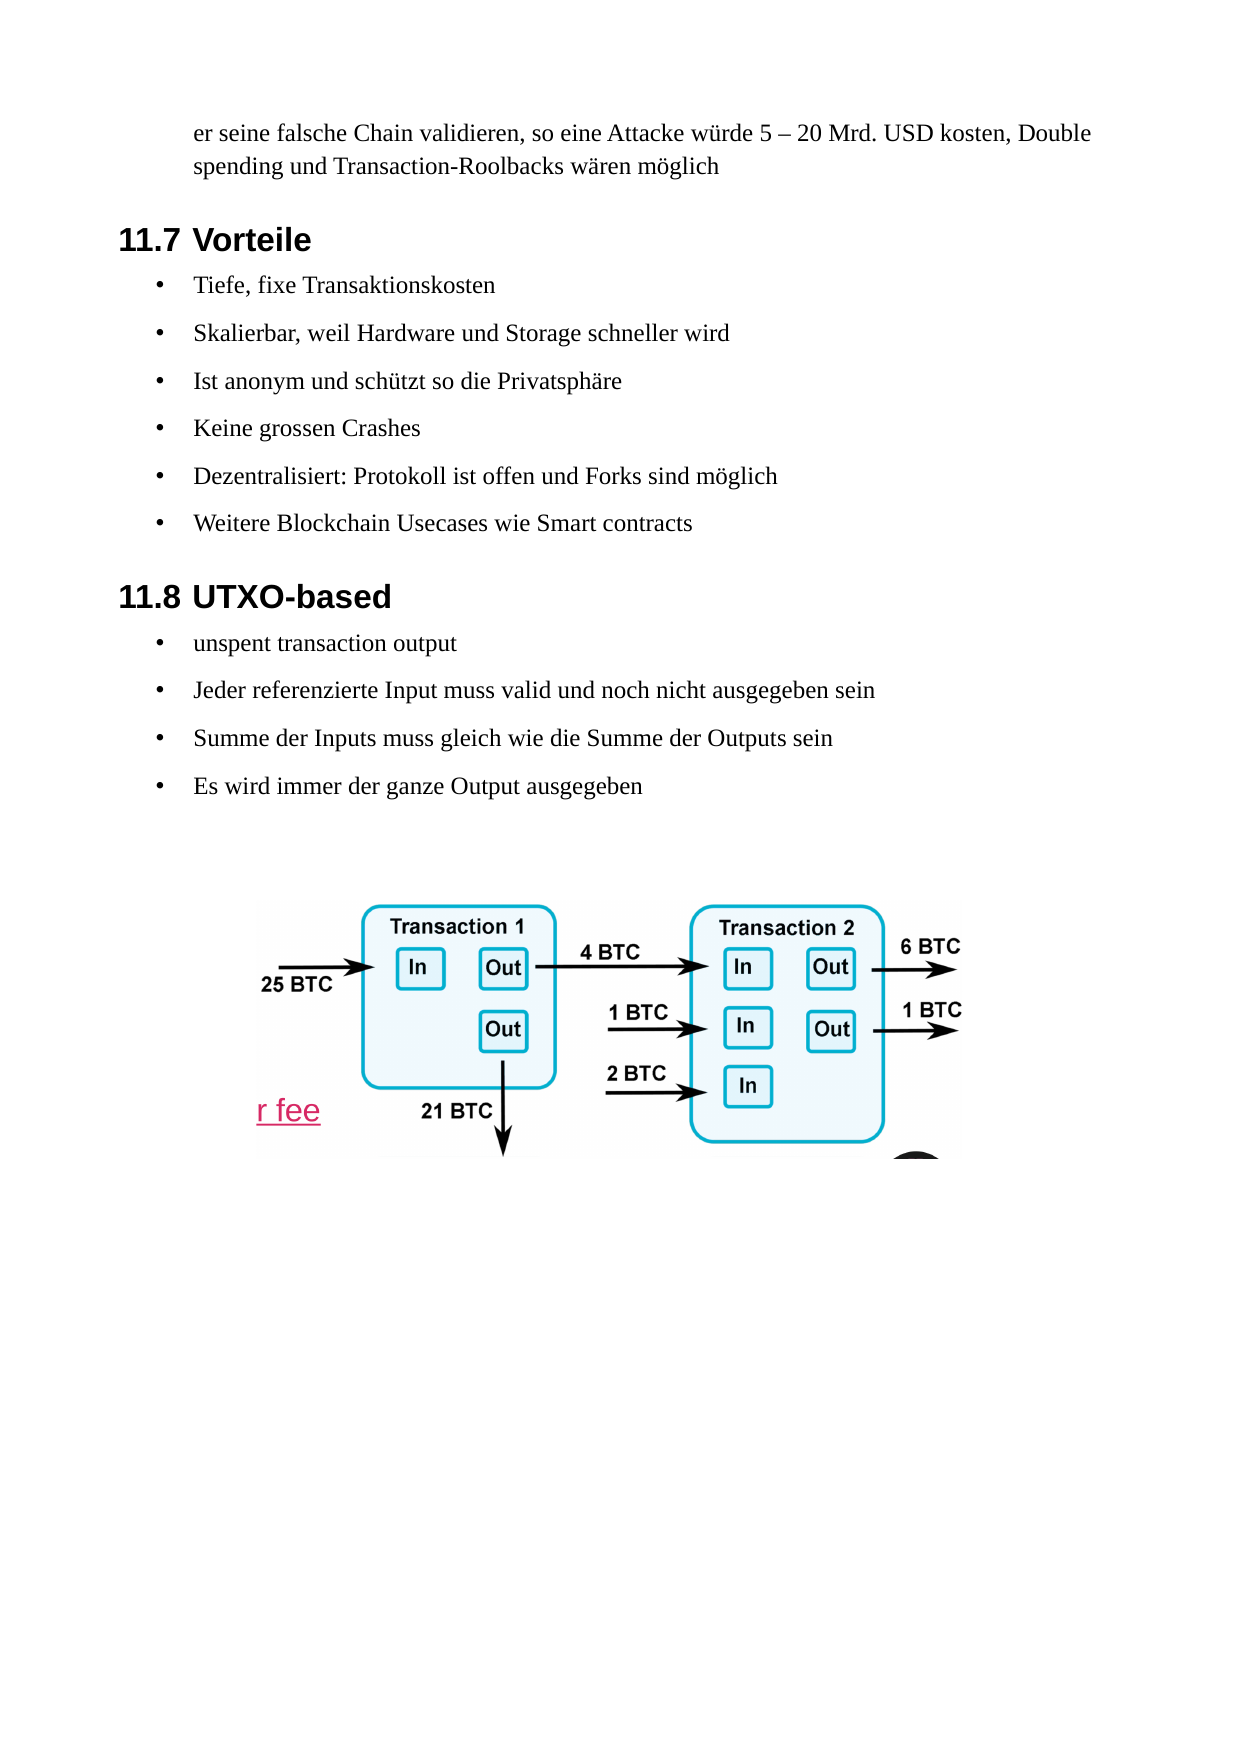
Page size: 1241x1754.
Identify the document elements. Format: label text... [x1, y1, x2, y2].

list Tiefe, fixe Transaktionskosten [156, 271, 1122, 299]
picture [256, 900, 963, 1159]
list Weitere Blockchain Usecases wie Smart contracts [156, 508, 1122, 537]
list Keine grossen Crashes [156, 413, 1122, 442]
list Es wird immer der ganze Output ausgegeben [156, 771, 1122, 799]
list Dezentralisiert: Protokoll ist offen und Forks sind möglich [156, 461, 1122, 490]
list Jeder referenzierte Input muss valid und noch nicht ausgegeben sein [156, 676, 1122, 704]
list Skalierbar, weil Hardware und Storage schneller wird [156, 318, 1122, 347]
list unspent transaction output [156, 628, 1122, 657]
subtitle Vorteile [118, 219, 1122, 258]
list Ist anonym und schützt so die Privatsphäre [156, 366, 1122, 394]
list er seine falsche Chain validieren, so eine Attacke würde 5 – 20 Mrd. USD kosten, Double spending und Transaction-Roolbacks wären möglich [156, 118, 1122, 180]
list Summe der Inputs muss gleich wie die Summe der Outputs sein [156, 723, 1122, 752]
subtitle UTXO-based [118, 577, 1122, 615]
